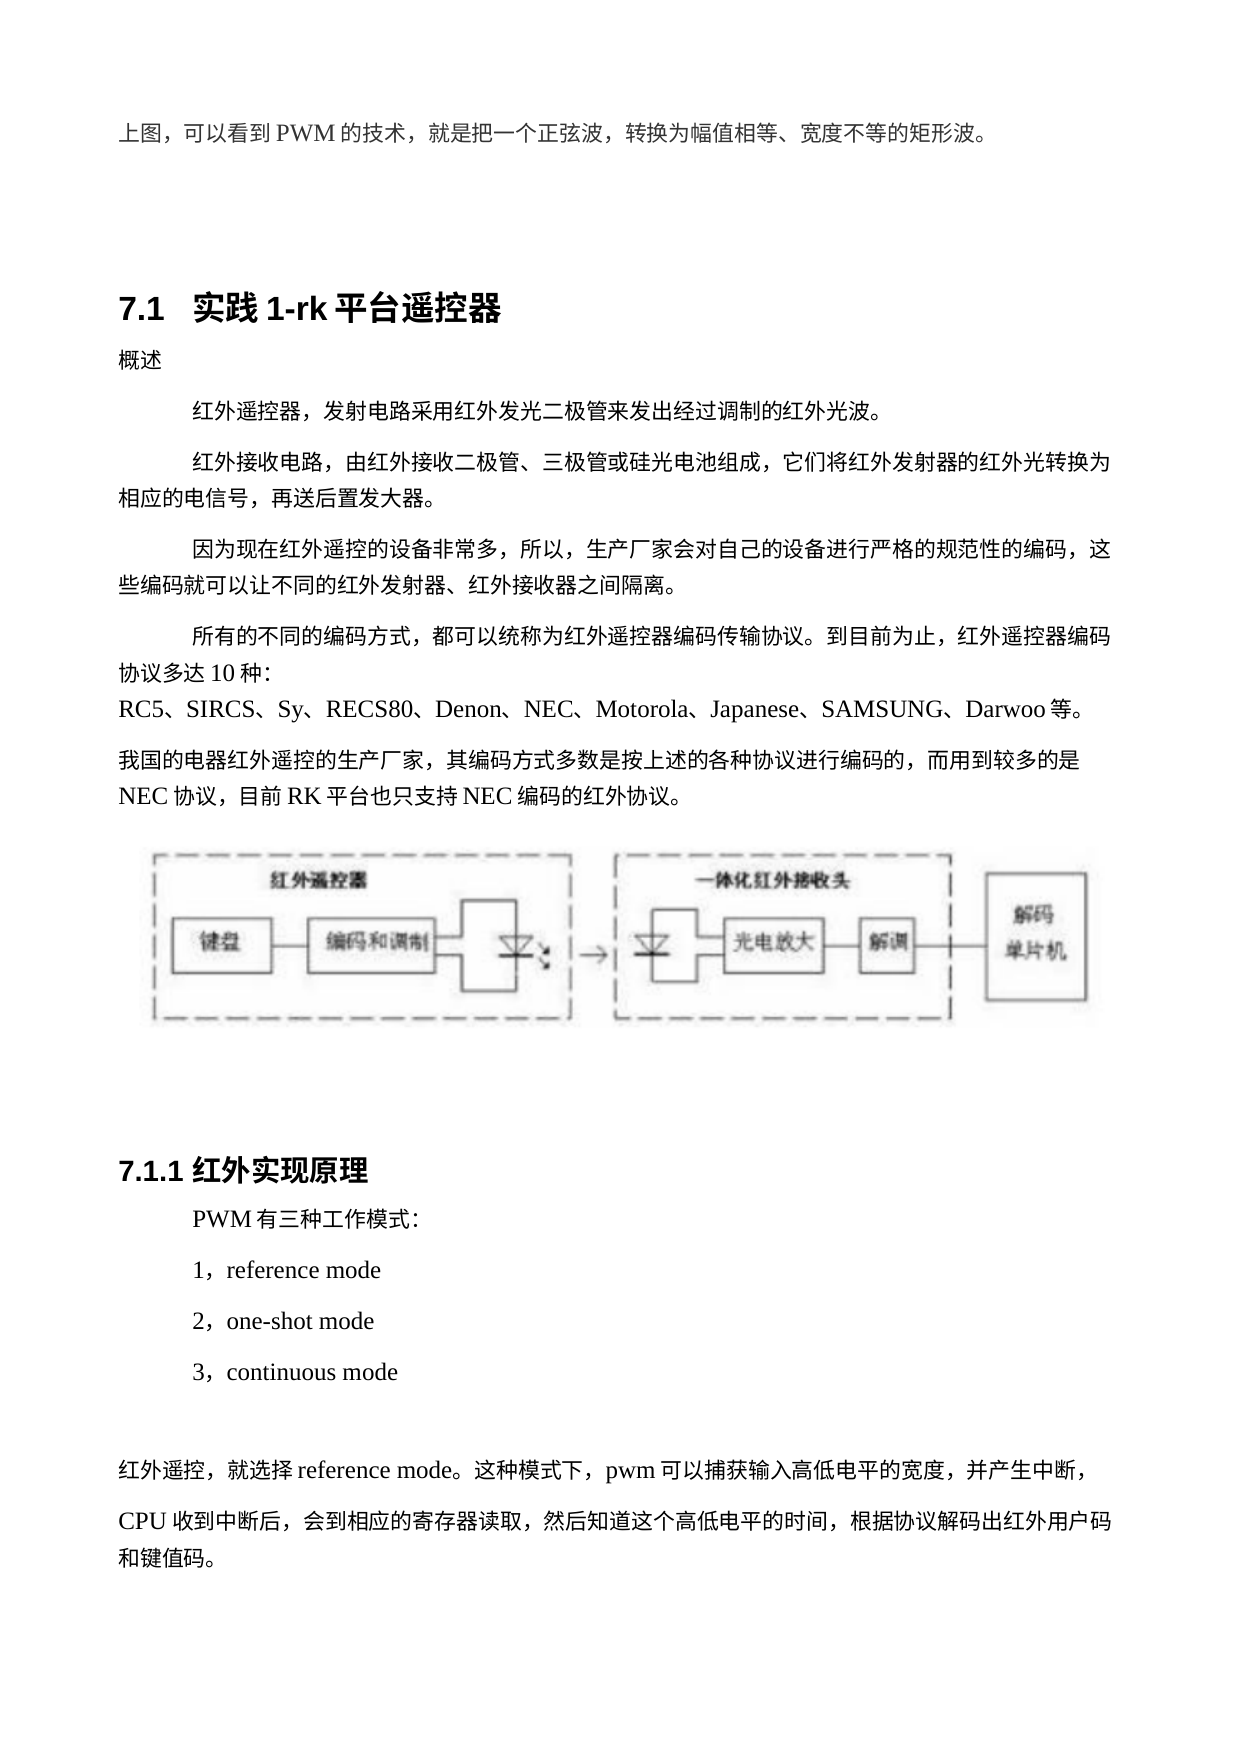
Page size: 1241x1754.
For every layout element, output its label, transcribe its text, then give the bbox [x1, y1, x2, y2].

text 3，continuous mode [118, 1355, 1122, 1386]
text 红外接收电路，由红外接收二极管、三极管或硅光电池组成，它们将红外发射器的红外光转换为相应的电信号，再送后置发大器。 [118, 445, 1122, 513]
subtitle 7.1.1 红外实现原理 [118, 1147, 1122, 1189]
text 红外遥控，就选择reference mode。这种模式下，pwm可以捕获输入高低电平的宽度，并产生中断， [118, 1453, 1122, 1485]
text 我国的电器红外遥控的生产厂家，其编码方式多数是按上述的各种协议进行编码的，而用到较多的是NEC协议，目前RK平台也只支持NEC编码的红外协议。 [118, 743, 1122, 811]
text 上图，可以看到PWM的技术，就是把一个正弦波，转换为幅值相等、宽度不等的矩形波。 [118, 118, 1122, 147]
subtitle 7.1 实践1-rk平台遥控器 [118, 282, 1122, 330]
text 2，one-shot mode [118, 1304, 1122, 1336]
text 红外遥控器，发射电路采用红外发光二极管来发出经过调制的红外光波。 [118, 394, 1122, 425]
text 1，reference mode [118, 1253, 1122, 1284]
text 因为现在红外遥控的设备非常多，所以，生产厂家会对自己的设备进行严格的规范性的编码，这些编码就可以让不同的红外发射器、红外接收器之间隔离。 [118, 532, 1122, 600]
picture [118, 830, 1123, 1033]
text CPU收到中断后，会到相应的寄存器读取，然后知道这个高低电平的时间，根据协议解码出红外用户码和键值码。 [118, 1504, 1122, 1572]
text PWM有三种工作模式： [118, 1202, 1122, 1234]
text 概述 [118, 343, 1122, 374]
text 所有的不同的编码方式，都可以统称为红外遥控器编码传输协议。到目前为止，红外遥控器编码协议多达10种：RC5、SIRCS、Sy、RECS80、Denon、NEC、Motorola、Japanese、SAMSUNG、Darwoo等。 [118, 619, 1122, 724]
